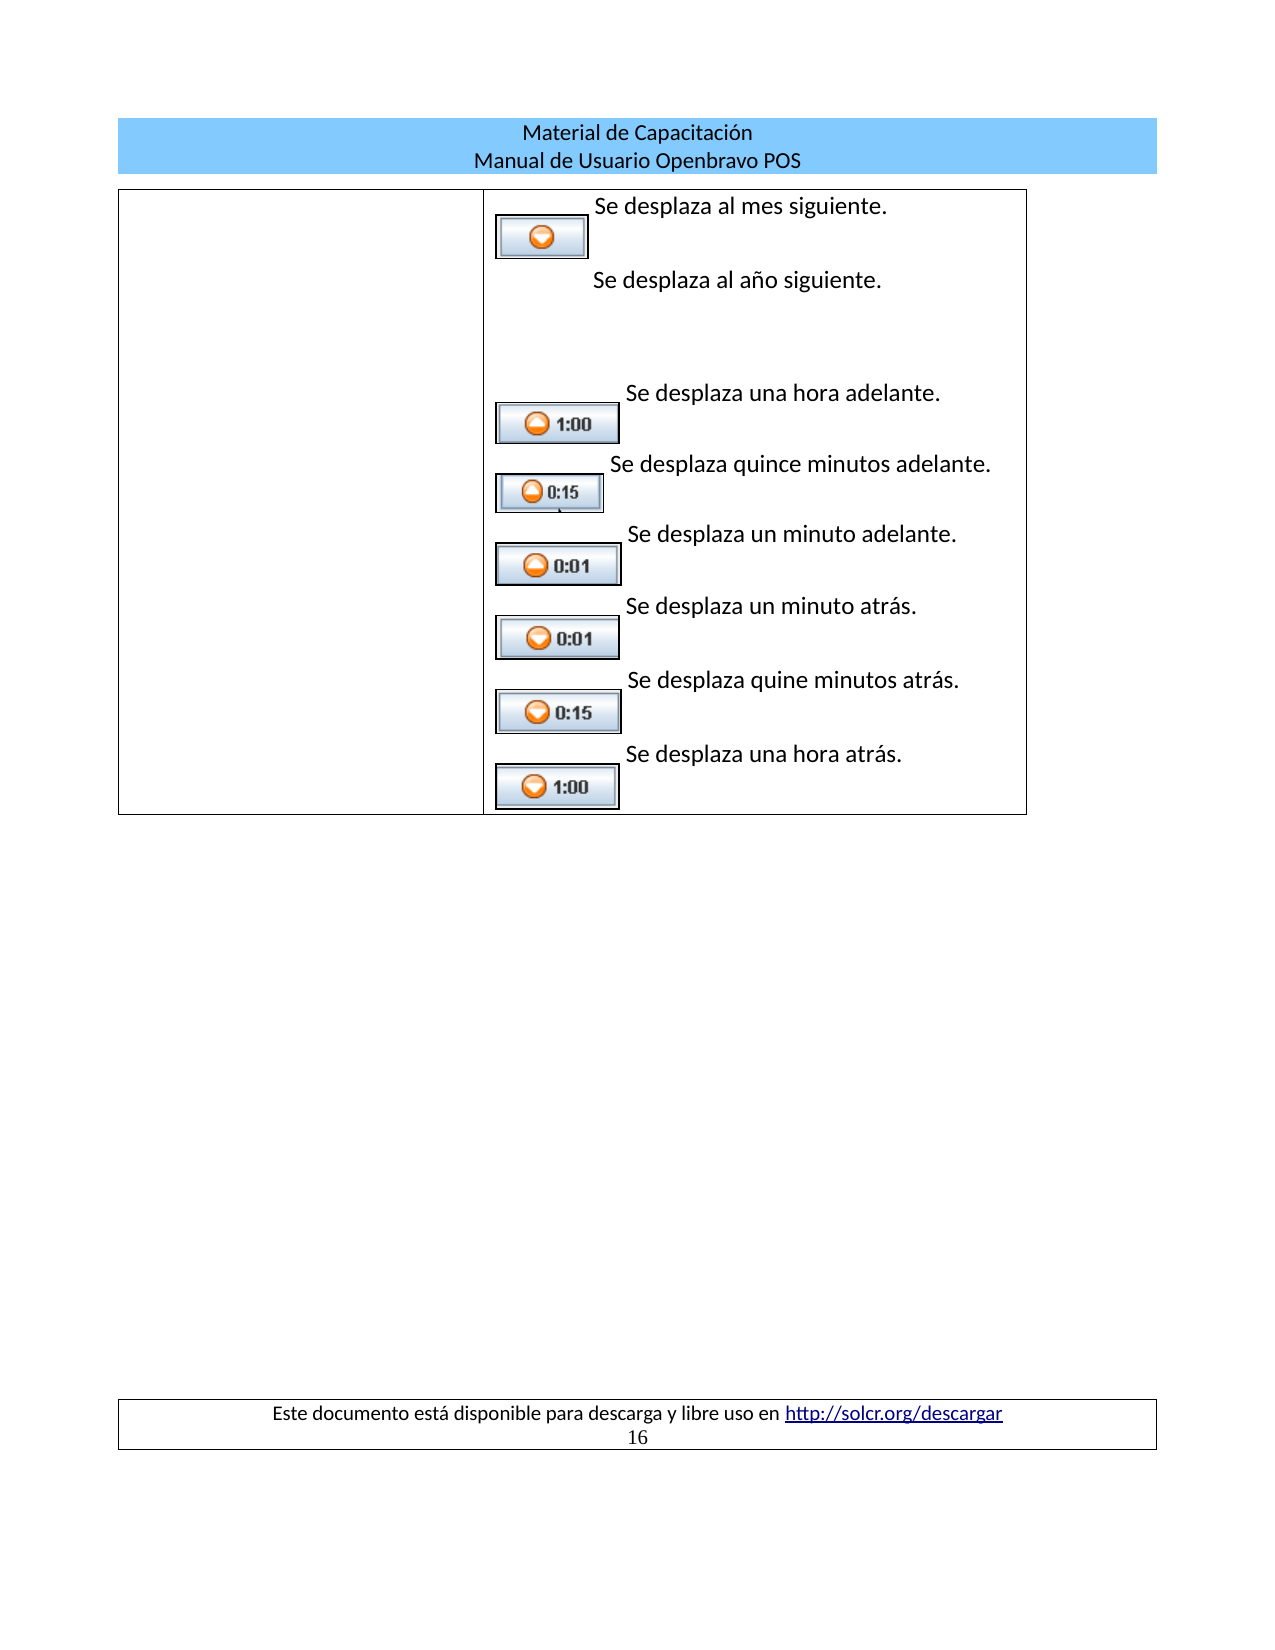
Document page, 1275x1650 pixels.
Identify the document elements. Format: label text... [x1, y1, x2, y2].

table_cell [119, 190, 483, 814]
table_cell Se desplaza al mes siguiente. Se desplaza al año siguiente. Se desplaza una hora adelante. Se desplaza quince minutos adelante. Se desplaza un minuto adelante. Se desplaza un minuto atrás. Se desplaza quine minutos atrás. Se desplaza una hora atrás. [484, 190, 1026, 814]
